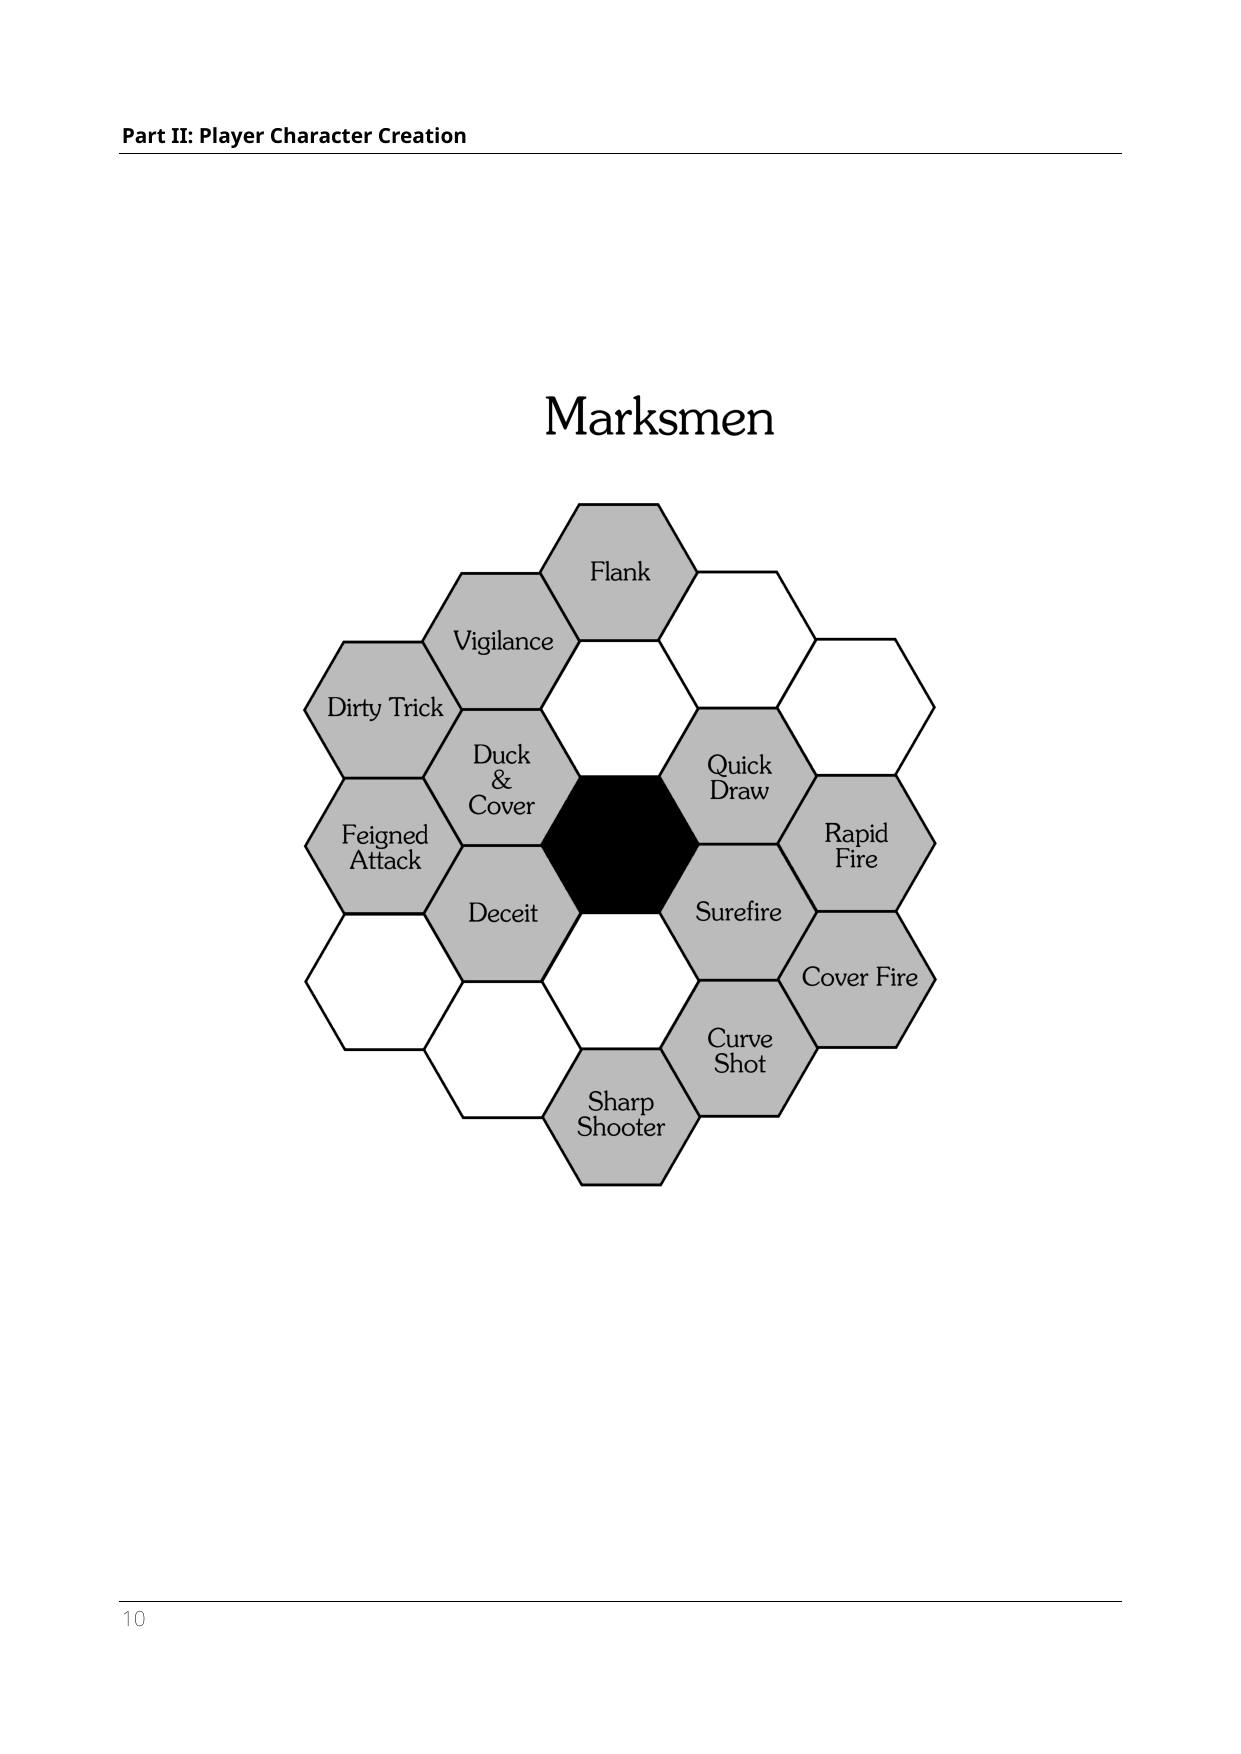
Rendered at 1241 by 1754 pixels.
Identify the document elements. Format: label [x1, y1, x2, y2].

picture [118, 182, 1122, 1507]
